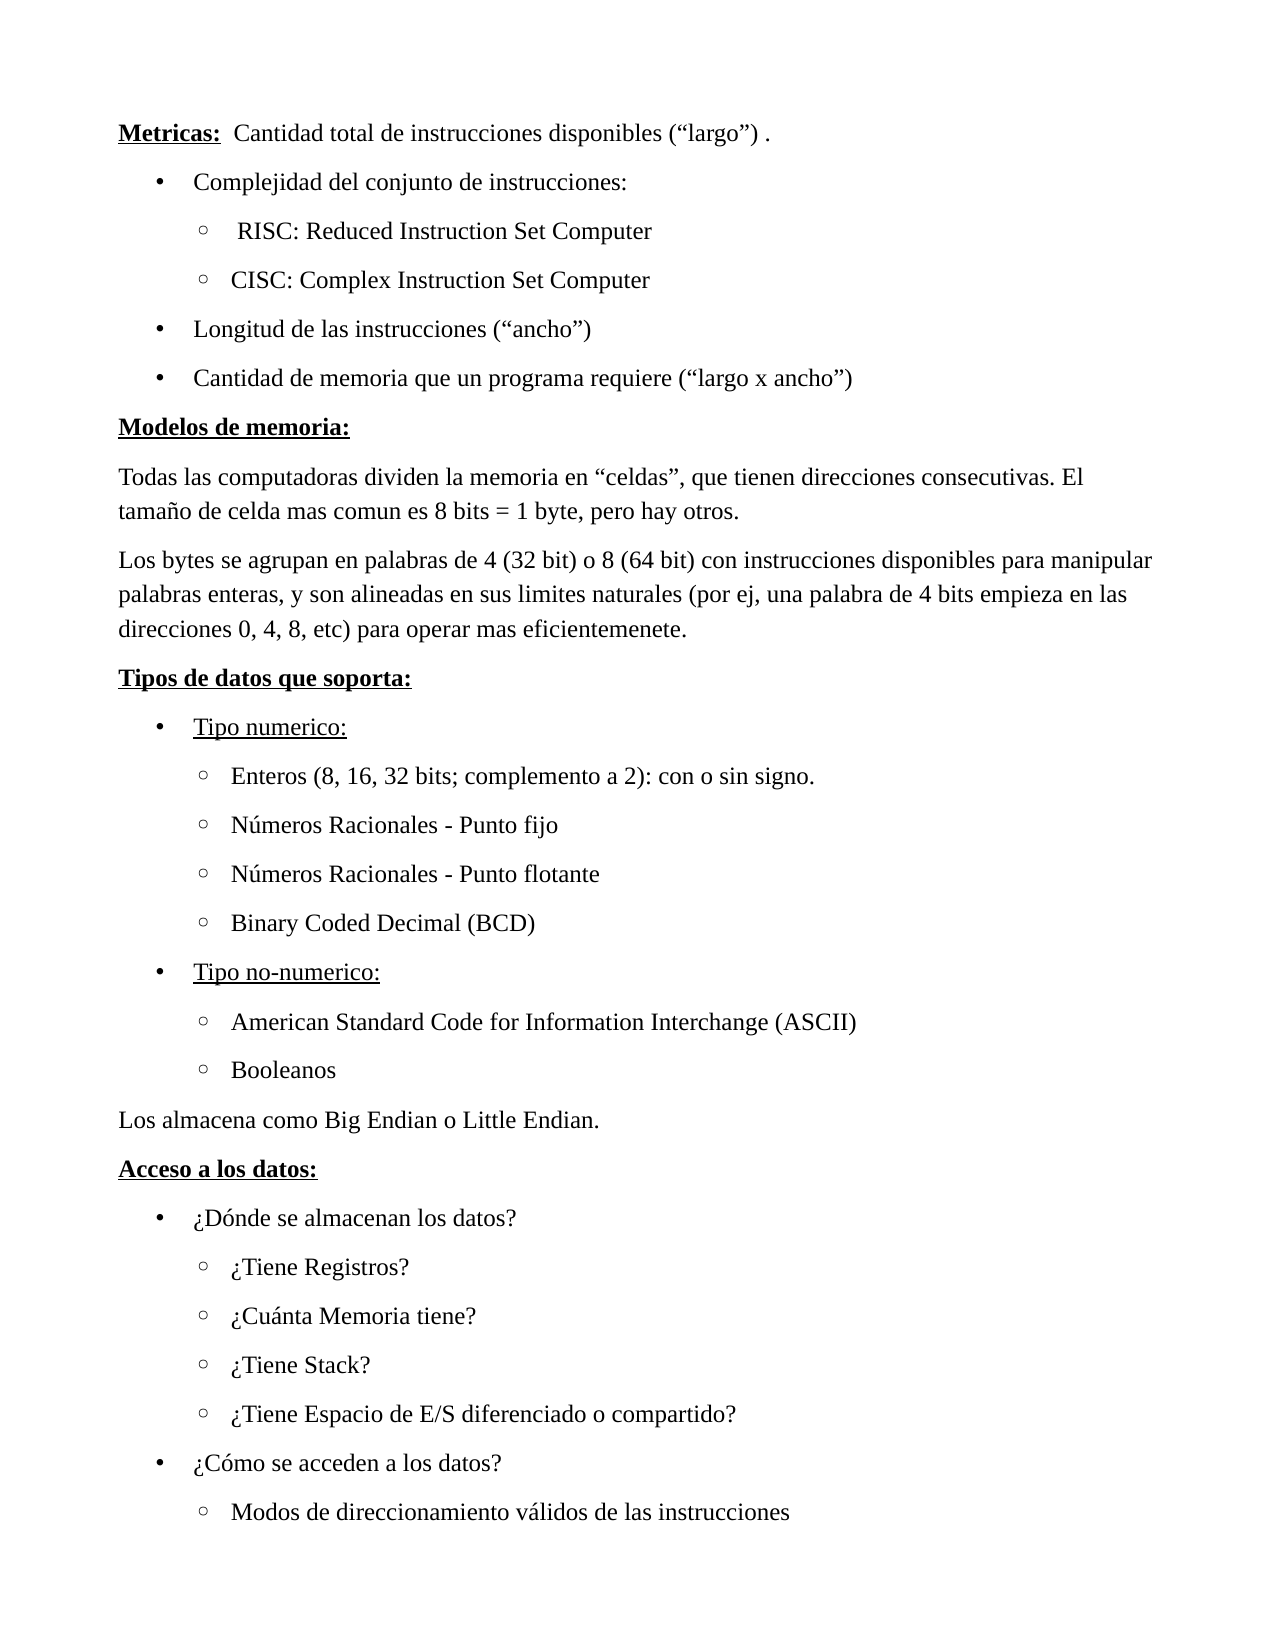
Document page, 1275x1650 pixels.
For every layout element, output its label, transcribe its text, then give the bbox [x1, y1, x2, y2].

list Números Racionales - Punto fijo [193, 810, 1157, 839]
list ¿Tiene Espacio de E/S diferenciado o compartido? [193, 1399, 1157, 1428]
list ¿Cuánta Memoria tiene? [193, 1301, 1157, 1330]
list Enteros (8, 16, 32 bits; complemento a 2): con o sin signo. [193, 761, 1157, 790]
list ¿Cómo se acceden a los datos? [156, 1448, 1157, 1477]
list Complejidad del conjunto de instrucciones: [156, 167, 1157, 196]
list RISC: Reduced Instruction Set Computer [193, 216, 1157, 245]
list Modos de direccionamiento válidos de las instrucciones [193, 1497, 1157, 1526]
list ¿Dónde se almacenan los datos? [156, 1203, 1157, 1232]
text Los bytes se agrupan en palabras de 4 (32 bit) o 8 (64 bit) con instrucciones disponibles para manipular palabras enteras, y son alineadas en sus limites naturales (por ej, una palabra de 4 bits empieza en las direcciones 0, 4, 8, etc) para operar mas eficientemenete. [118, 545, 1157, 643]
text Modelos de memoria: [118, 412, 1157, 441]
text Acceso a los datos: [118, 1154, 1157, 1182]
list American Standard Code for Information Interchange (ASCII) [193, 1007, 1157, 1035]
list Cantidad de memoria que un programa requiere (“largo x ancho”) [156, 363, 1157, 392]
text Todas las computadoras dividen la memoria en “celdas”, que tienen direcciones consecutivas. El tamaño de celda mas comun es 8 bits = 1 byte, pero hay otros. [118, 462, 1157, 525]
list Booleanos [193, 1056, 1157, 1084]
list Longitud de las instrucciones (“ancho”) [156, 314, 1157, 343]
list CISC: Complex Instruction Set Computer [193, 265, 1157, 294]
list Tipo no-numerico: [156, 957, 1157, 986]
text Los almacena como Big Endian o Little Endian. [118, 1105, 1157, 1133]
list ¿Tiene Registros? [193, 1252, 1157, 1281]
list ¿Tiene Stack? [193, 1350, 1157, 1379]
list Binary Coded Decimal (BCD) [193, 908, 1157, 937]
list Números Racionales - Punto flotante [193, 859, 1157, 888]
text Tipos de datos que soporta: [118, 663, 1157, 692]
list Tipo numerico: [156, 712, 1157, 741]
text Metricas: Cantidad total de instrucciones disponibles (“largo”) . [118, 118, 1157, 147]
